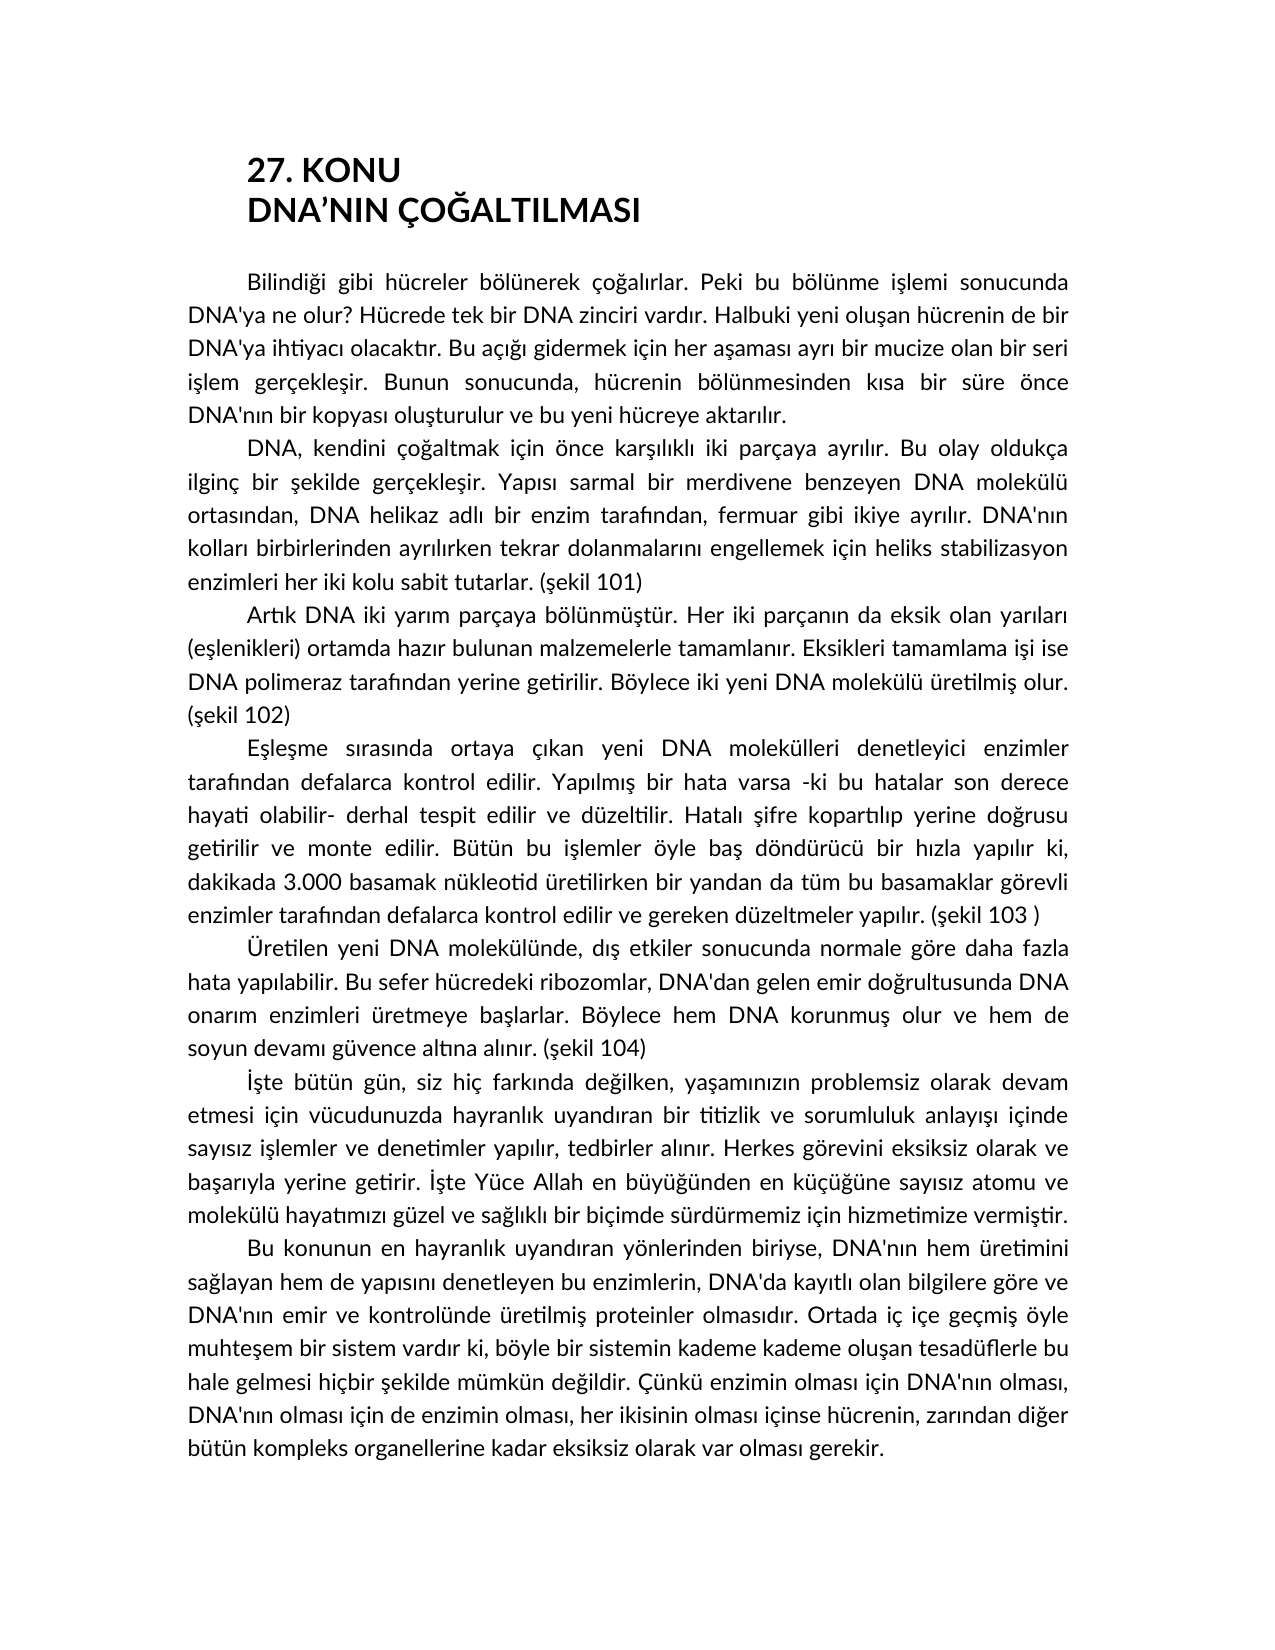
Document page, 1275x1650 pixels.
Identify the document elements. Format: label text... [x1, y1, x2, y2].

text Eşleşme sırasında ortaya çıkan yeni DNA molekülleri denetleyici enzimler tarafından defalarca kontrol edilir. Yapılmış bir hata varsa -ki bu hatalar son derece hayati olabilir- derhal tespit edilir ve düzeltilir. Hatalı şifre kopartılıp yerine doğrusu getirilir ve monte edilir. Bütün bu işlemler öyle baş döndürücü bir hızla yapılır ki, dakikada 3.000 basamak nükleotid üretilirken bir yandan da tüm bu basamaklar görevli enzimler tarafından defalarca kontrol edilir ve gereken düzeltmeler yapılır. (şekil 103 ) [187, 730, 1070, 930]
text DNA, kendini çoğaltmak için önce karşılıklı iki parçaya ayrılır. Bu olay oldukça ilginç bir şekilde gerçekleşir. Yapısı sarmal bir merdivene benzeyen DNA molekülü ortasından, DNA helikaz adlı bir enzim tarafından, fermuar gibi ikiye ayrılır. DNA'nın kolları birbirlerinden ayrılırken tekrar dolanmalarını engellemek için heliks stabilizasyon enzimleri her iki kolu sabit tutarlar. (şekil 101) [187, 430, 1070, 597]
text İşte bütün gün, siz hiç farkında değilken, yaşamınızın problemsiz olarak devam etmesi için vücudunuzda hayranlık uyandıran bir titizlik ve sorumluluk anlayışı içinde sayısız işlemler ve denetimler yapılır, tedbirler alınır. Herkes görevini eksiksiz olarak ve başarıyla yerine getirir. İşte Yüce Allah en büyüğünden en küçüğüne sayısız atomu ve molekülü hayatımızı güzel ve sağlıklı bir biçimde sürdürmemiz için hizmetimize vermiştir. [187, 1063, 1070, 1230]
text Üretilen yeni DNA molekülünde, dış etkiler sonucunda normale göre daha fazla hata yapılabilir. Bu sefer hücredeki ribozomlar, DNA'dan gelen emir doğrultusunda DNA onarım enzimleri üretmeye başlarlar. Böylece hem DNA korunmuş olur ve hem de soyun devamı güvence altına alınır. (şekil 104) [187, 930, 1070, 1063]
text 27. KONU [187, 150, 1070, 190]
text Artık DNA iki yarım parçaya bölünmüştür. Her iki parçanın da eksik olan yarıları (eşlenikleri) ortamda hazır bulunan malzemelerle tamamlanır. Eksikleri tamamlama işi ise DNA polimeraz tarafından yerine getirilir. Böylece iki yeni DNA molekülü üretilmiş olur. (şekil 102) [187, 597, 1070, 730]
text Bu konunun en hayranlık uyandıran yönlerinden biriyse, DNA'nın hem üretimini sağlayan hem de yapısını denetleyen bu enzimlerin, DNA'da kayıtlı olan bilgilere göre ve DNA'nın emir ve kontrolünde üretilmiş proteinler olmasıdır. Ortada iç içe geçmiş öyle muhteşem bir sistem vardır ki, böyle bir sistemin kademe kademe oluşan tesadüflerle bu hale gelmesi hiçbir şekilde mümkün değildir. Çünkü enzimin olması için DNA'nın olması, DNA'nın olması için de enzimin olması, her ikisinin olması içinse hücrenin, zarından diğer bütün kompleks organellerine kadar eksiksiz olarak var olması gerekir. [187, 1230, 1070, 1463]
text Bilindiği gibi hücreler bölünerek çoğalırlar. Peki bu bölünme işlemi sonucunda DNA'ya ne olur? Hücrede tek bir DNA zinciri vardır. Halbuki yeni oluşan hücrenin de bir DNA'ya ihtiyacı olacaktır. Bu açığı gidermek için her aşaması ayrı bir mucize olan bir seri işlem gerçekleşir. Bunun sonucunda, hücrenin bölünmesinden kısa bir süre önce DNA'nın bir kopyası oluşturulur ve bu yeni hücreye aktarılır. [187, 263, 1070, 430]
text DNA’NIN ÇOĞALTILMASI [187, 190, 1070, 230]
